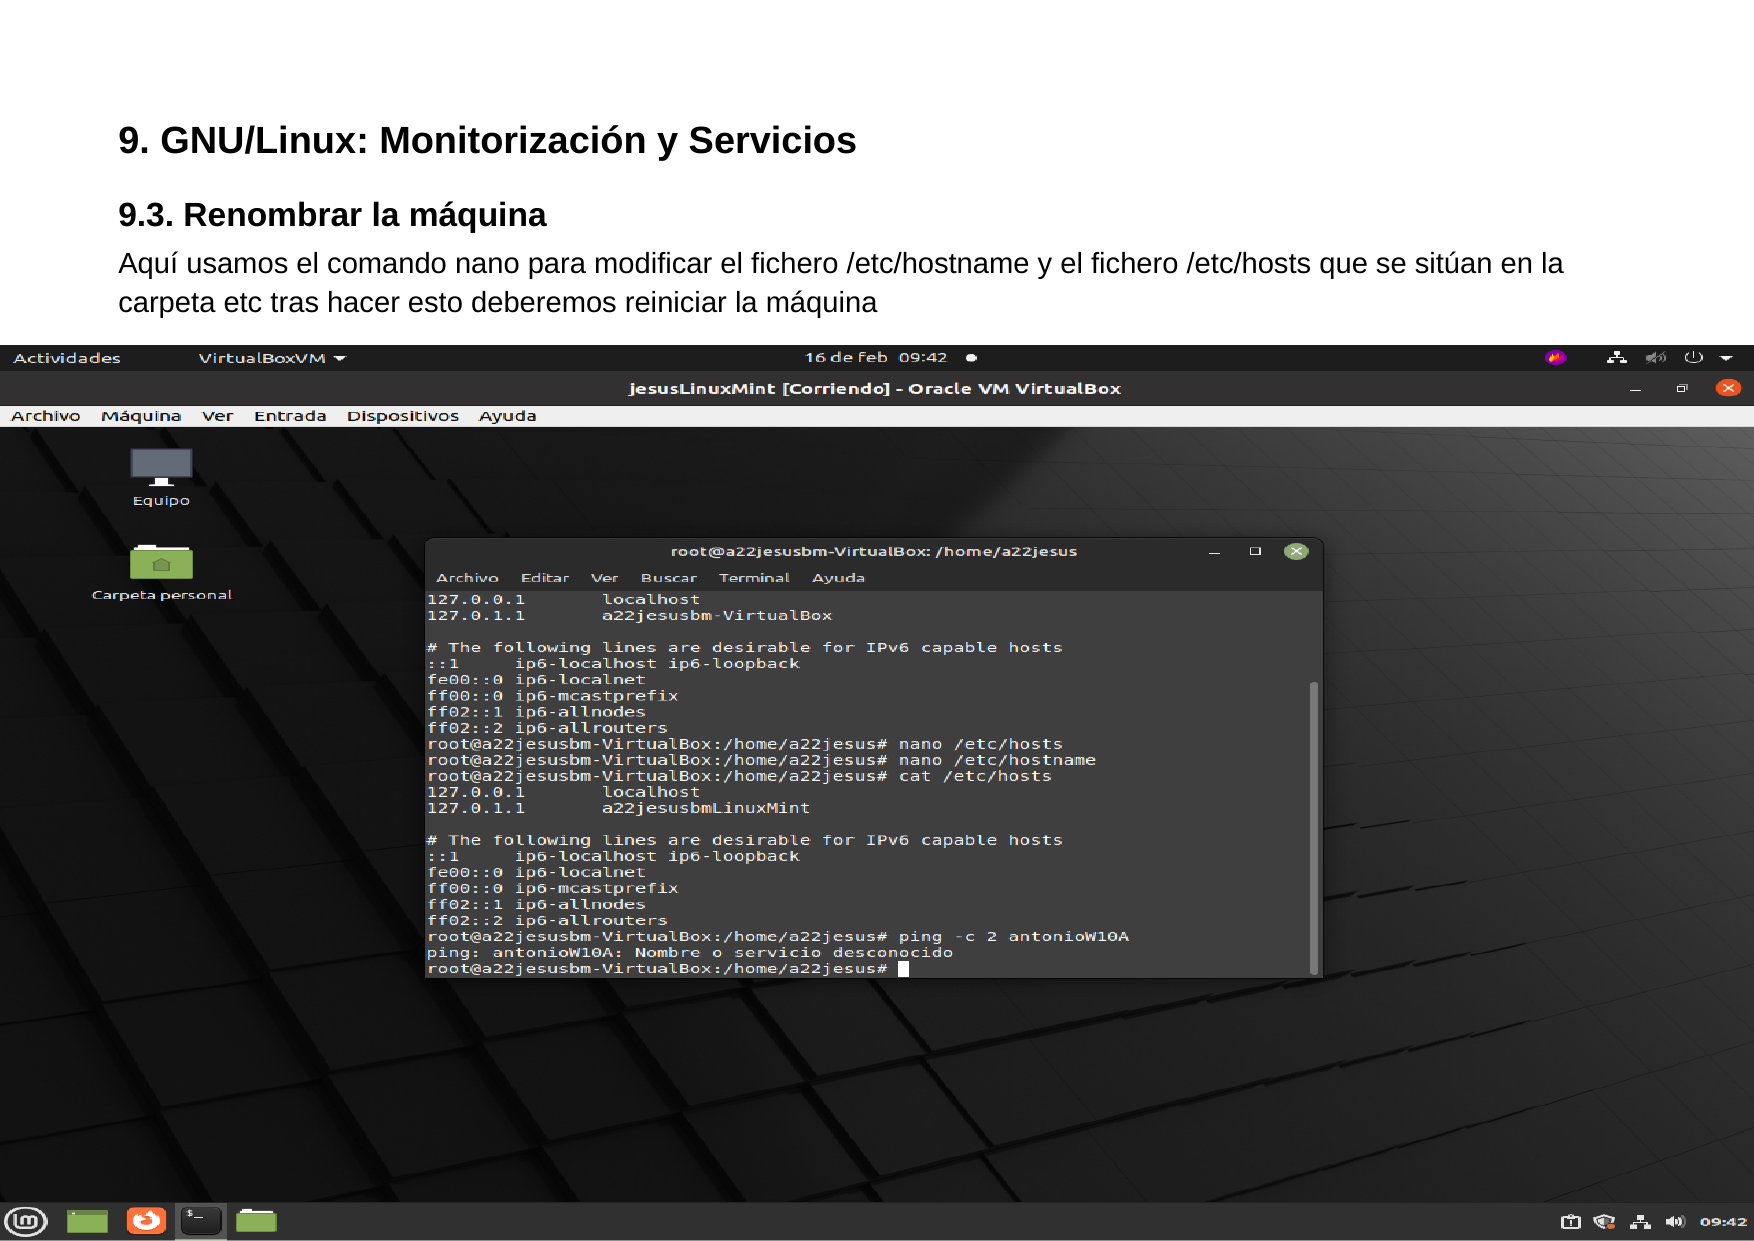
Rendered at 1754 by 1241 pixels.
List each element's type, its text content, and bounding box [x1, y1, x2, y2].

subtitle 9. GNU/Linux: Monitorización y Servicios [118, 118, 1636, 162]
picture [0, 345, 1754, 1241]
text Aquí usamos el comando nano para modificar el fichero /etc/hostname y el fichero /etc/hosts que se sitúan en la carpeta etc tras hacer esto deberemos reiniciar la máquina [118, 246, 1636, 318]
subtitle 9.3. Renombrar la máquina [118, 195, 1636, 234]
